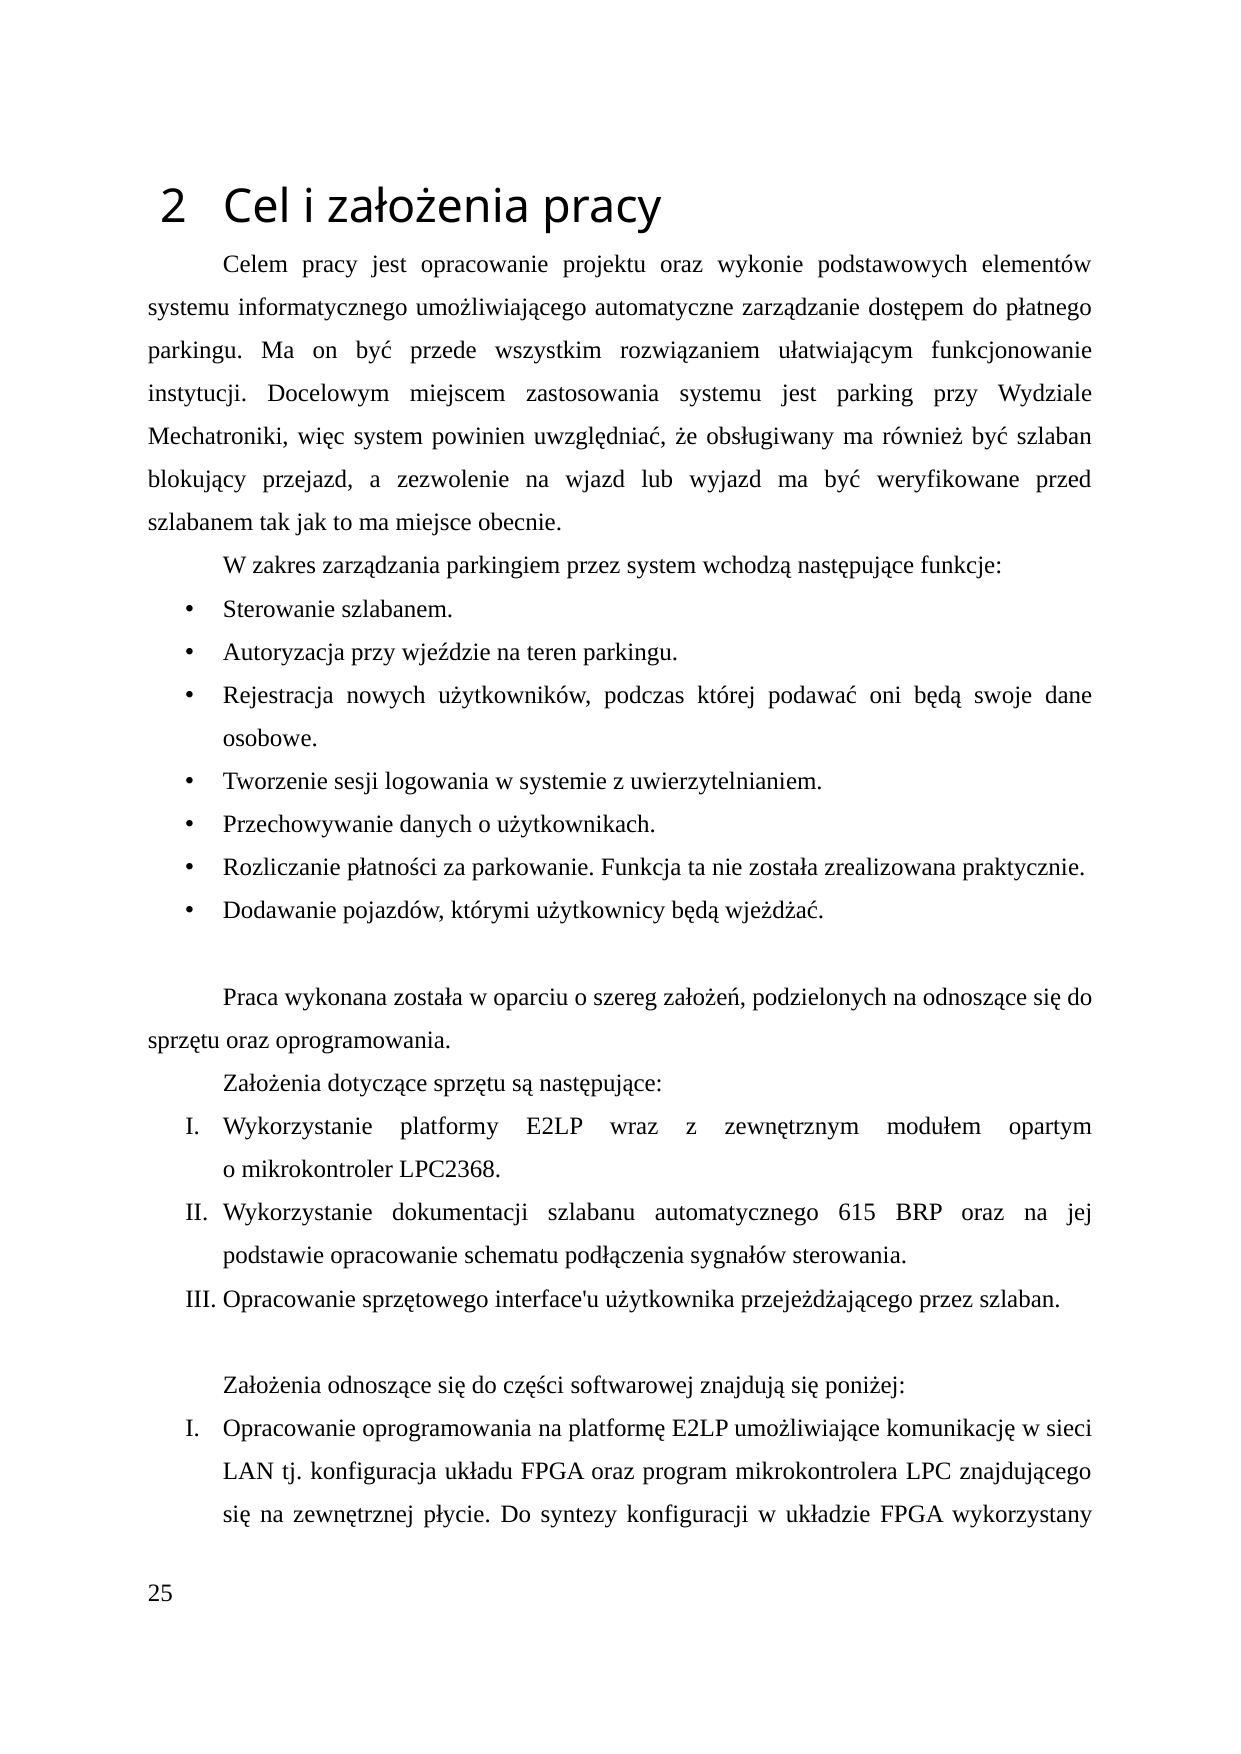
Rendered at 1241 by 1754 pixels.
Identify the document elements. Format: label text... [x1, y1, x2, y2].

text Praca wykonana została w oparciu o szereg założeń, podzielonych na odnoszące się do sprzętu oraz oprogramowania. [148, 982, 1093, 1054]
list Przechowywanie danych o użytkownikach. [185, 809, 1093, 838]
text W zakres zarządzania parkingiem przez system wchodzą następujące funkcje: [148, 551, 1093, 579]
list Opracowanie sprzętowego interface'u użytkownika przejeżdżającego przez szlaban. [185, 1284, 1093, 1312]
list Autoryzacja przy wjeździe na teren parkingu. [185, 637, 1093, 666]
list Sterowanie szlabanem. [185, 594, 1093, 622]
list Wykorzystanie platformy E2LP wraz z zewnętrznym modułem opartym o mikrokontroler LPC2368. [185, 1111, 1093, 1183]
text Założenia odnoszące się do części softwarowej znajdują się poniżej: [148, 1370, 1093, 1399]
text Założenia dotyczące sprzętu są następujące: [148, 1068, 1093, 1097]
text Celem pracy jest opracowanie projektu oraz wykonie podstawowych elementów systemu informatycznego umożliwiającego automatyczne zarządzanie dostępem do płatnego parkingu. Ma on być przede wszystkim rozwiązaniem ułatwiającym funkcjonowanie instytucji. Docelowym miejscem zastosowania systemu jest parking przy Wydziale Mechatroniki, więc system powinien uwzględniać, że obsługiwany ma również być szlaban blokujący przejazd, a zezwolenie na wjazd lub wyjazd ma być weryfikowane przed szlabanem tak jak to ma miejsce obecnie. [148, 249, 1093, 536]
list Rejestracja nowych użytkowników, podczas której podawać oni będą swoje dane osobowe. [185, 680, 1093, 752]
list Opracowanie oprogramowania na platformę E2LP umożliwiające komunikację w sieci LAN tj. konfiguracja układu FPGA oraz program mikrokontrolera LPC znajdującego się na zewnętrznej płycie. Do syntezy konfiguracji w układzie FPGA wykorzystany [185, 1413, 1093, 1528]
list Rozliczanie płatności za parkowanie. Funkcja ta nie została zrealizowana praktycznie. [185, 852, 1093, 881]
list Wykorzystanie dokumentacji szlabanu automatycznego 615 BRP oraz na jej podstawie opracowanie schematu podłączenia sygnałów sterowania. [185, 1197, 1093, 1269]
list Tworzenie sesji logowania w systemie z uwierzytelnianiem. [185, 766, 1093, 795]
list Dodawanie pojazdów, którymi użytkownicy będą wjeżdżać. [185, 896, 1093, 924]
subtitle Cel i założenia pracy [148, 173, 1093, 236]
